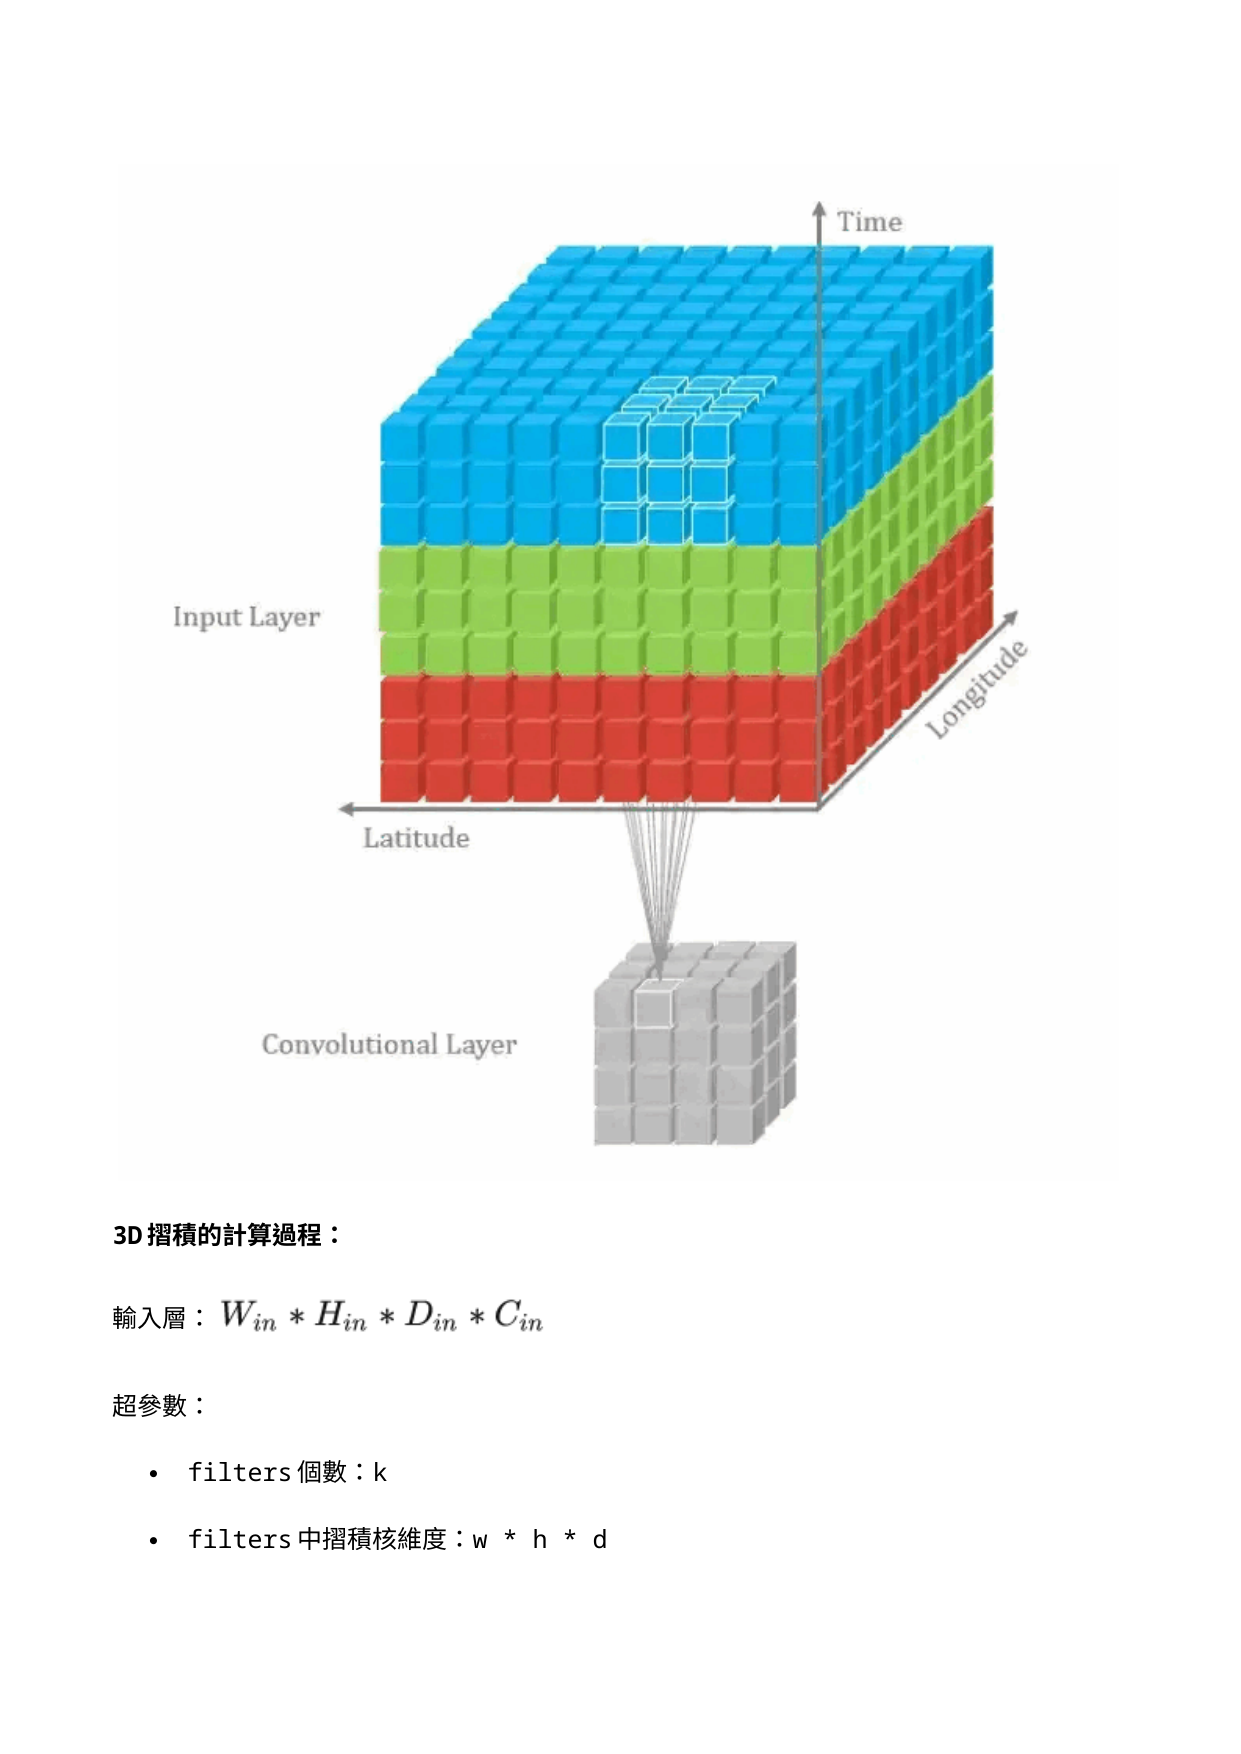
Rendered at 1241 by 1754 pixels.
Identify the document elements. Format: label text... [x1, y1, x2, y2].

list filters中摺積核維度：w * h * d [150, 1519, 1125, 1556]
list filters個數：k [150, 1452, 1125, 1489]
text 3D摺積的計算過程： [112, 164, 1125, 1252]
picture [118, 164, 1119, 1181]
text 輸入層： [112, 1281, 1125, 1356]
text 超參數： [112, 1385, 1125, 1423]
picture [212, 1281, 550, 1349]
